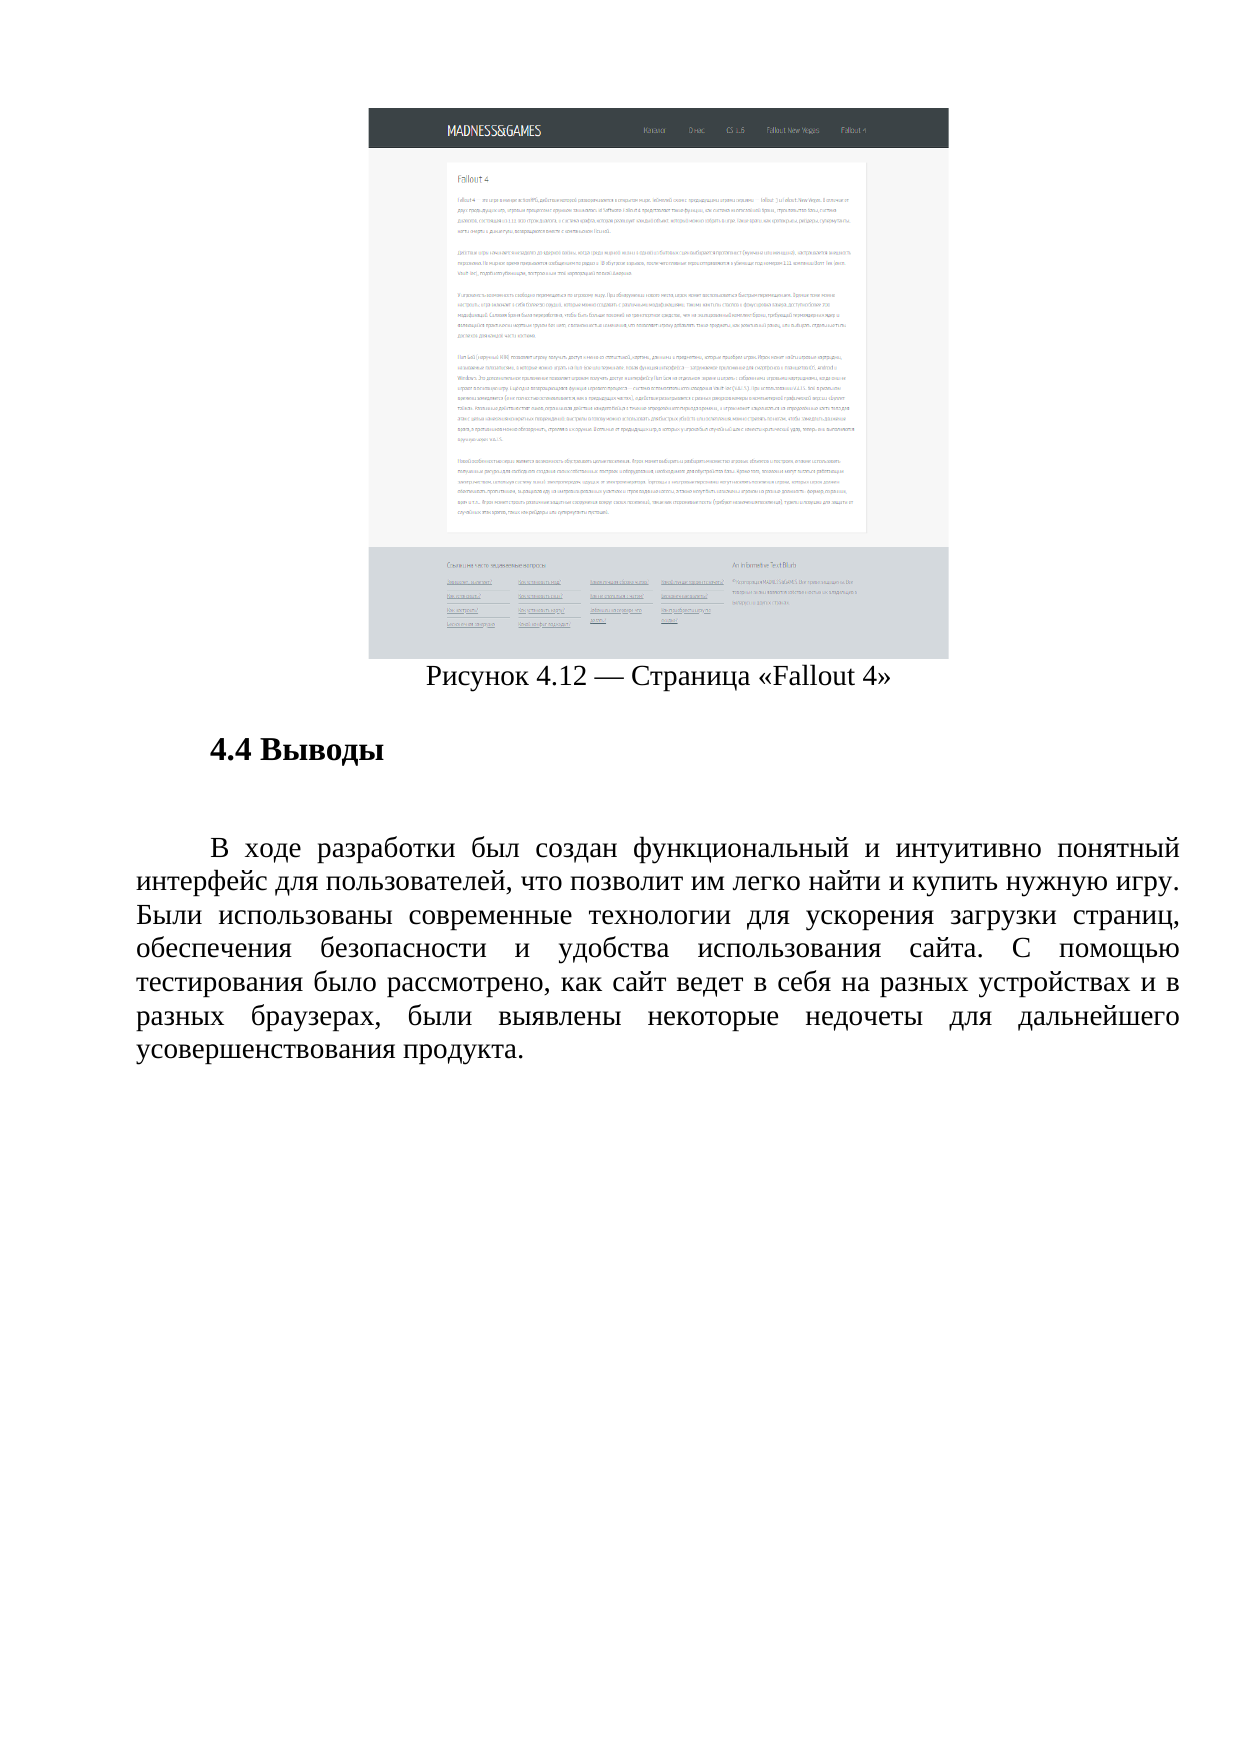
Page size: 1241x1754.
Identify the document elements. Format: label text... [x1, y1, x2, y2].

subtitle В ходе разработки был создан функциональный и интуитивно понятный интерфейс для пользователей, что позволит им легко найти и купить нужную игру. Были использованы современные технологии для ускорения загрузки страниц, обеспечения безопасности и удобства использования сайта. С помощью тестирования было рассмотрено, как сайт ведет в себя на разных устройствах и в разных браузерах, были выявлены некоторые недочеты для дальнейшего усовершенствования продукта. [136, 830, 1181, 1065]
text Рисунок 4.12 — Страница «Fallout 4» [136, 658, 1181, 692]
subtitle 4.4 Выводы [136, 729, 1181, 768]
